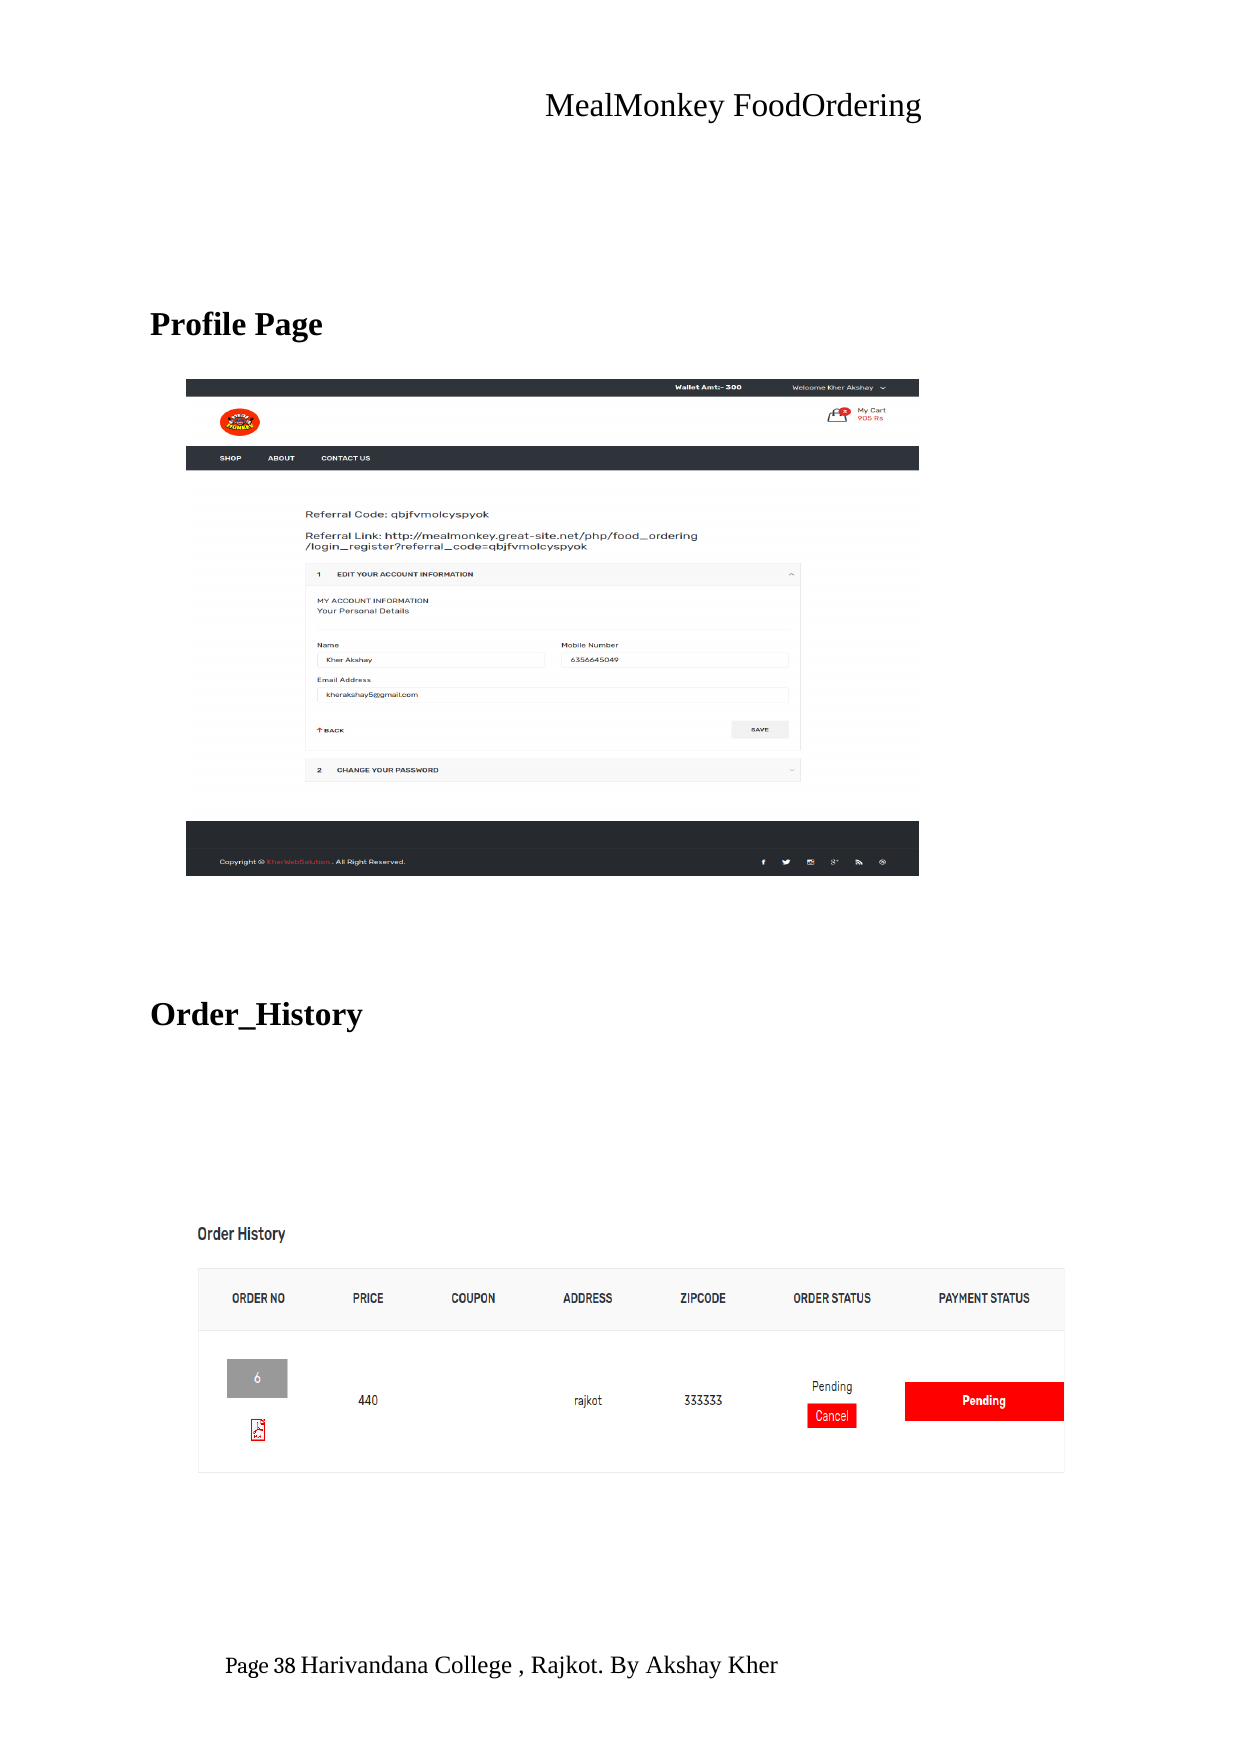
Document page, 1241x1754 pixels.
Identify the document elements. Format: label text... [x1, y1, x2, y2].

text Order_History [150, 994, 1214, 1033]
picture [186, 379, 919, 876]
text Profile Page [150, 304, 483, 342]
picture [153, 1133, 1123, 1566]
